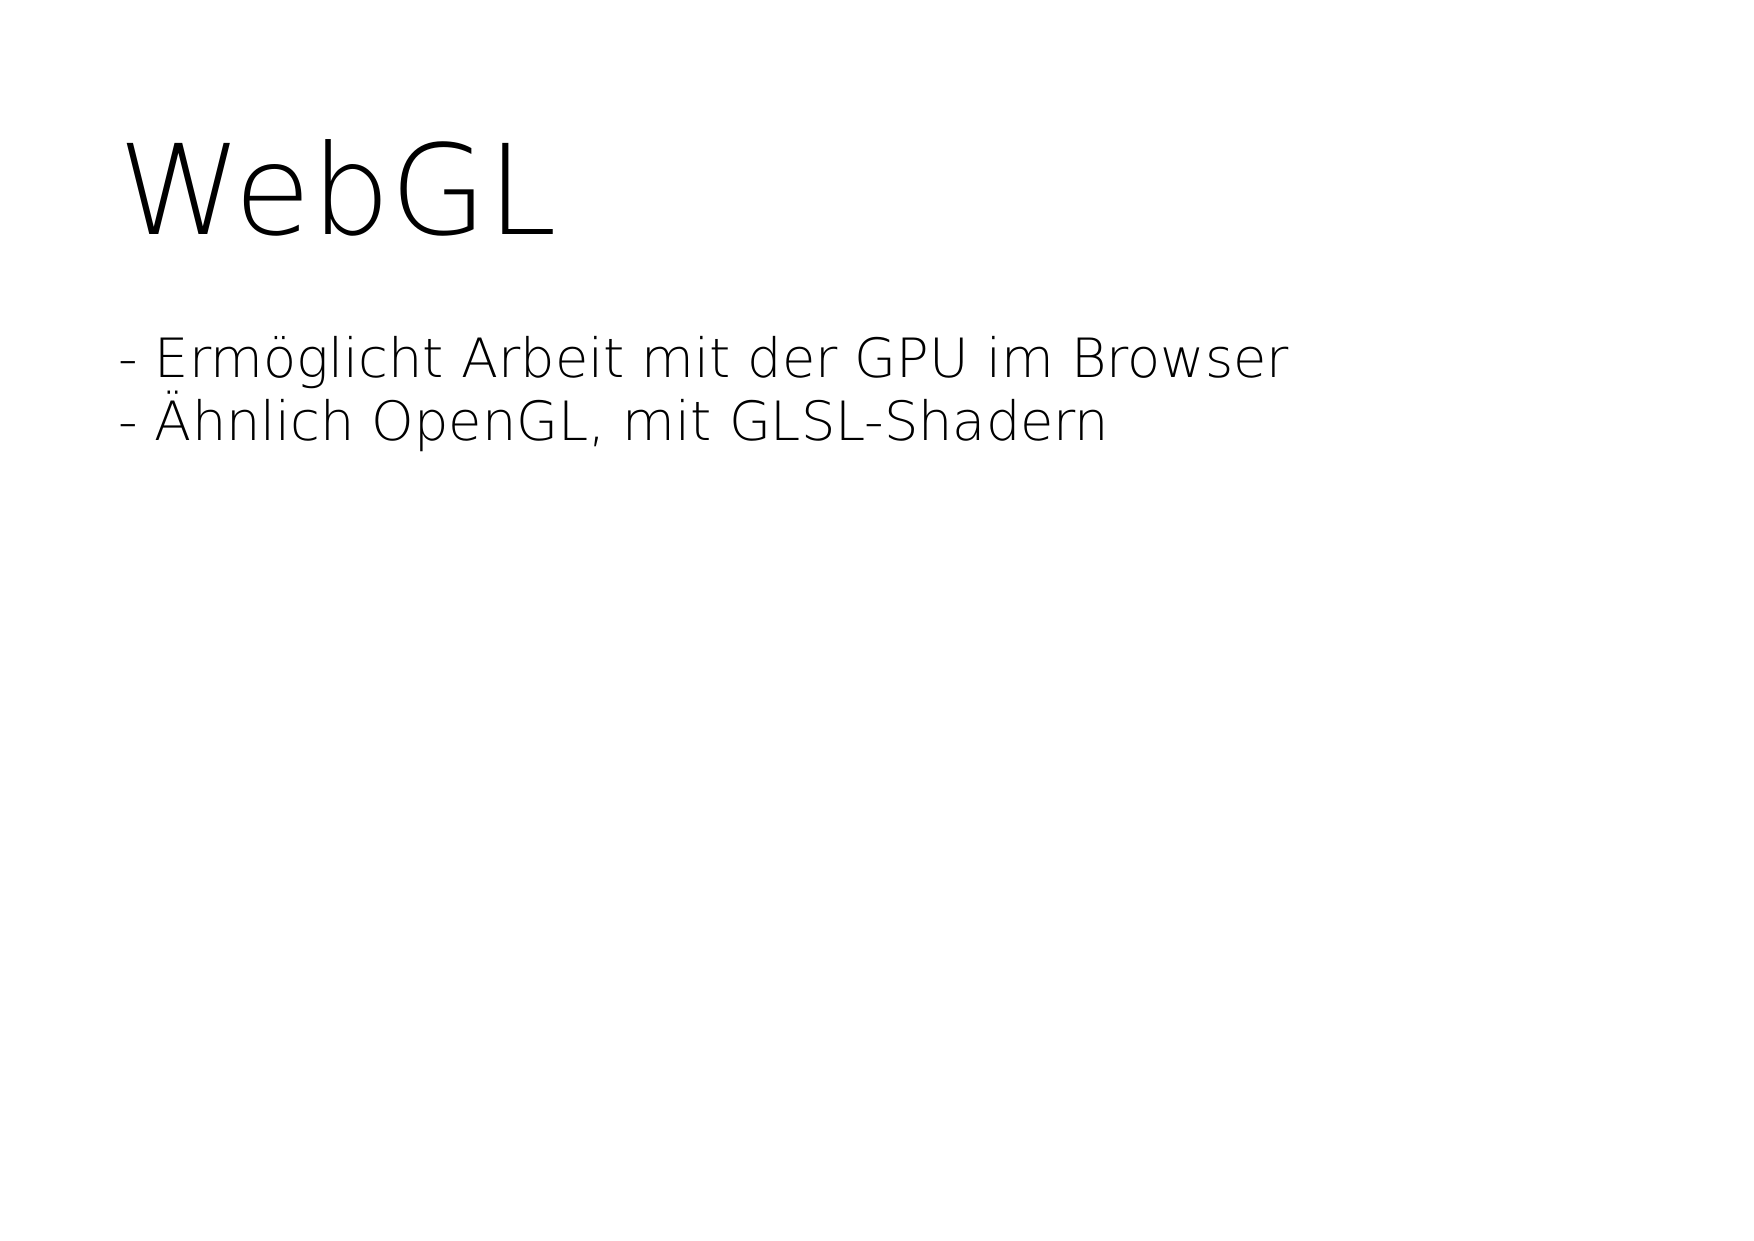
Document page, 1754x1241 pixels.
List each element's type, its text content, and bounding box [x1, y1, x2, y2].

text WebGL [118, 118, 1636, 264]
text - Ähnlich OpenGL, mit GLSL-Shadern [118, 390, 1636, 453]
text - Ermöglicht Arbeit mit der GPU im Browser [118, 327, 1636, 390]
